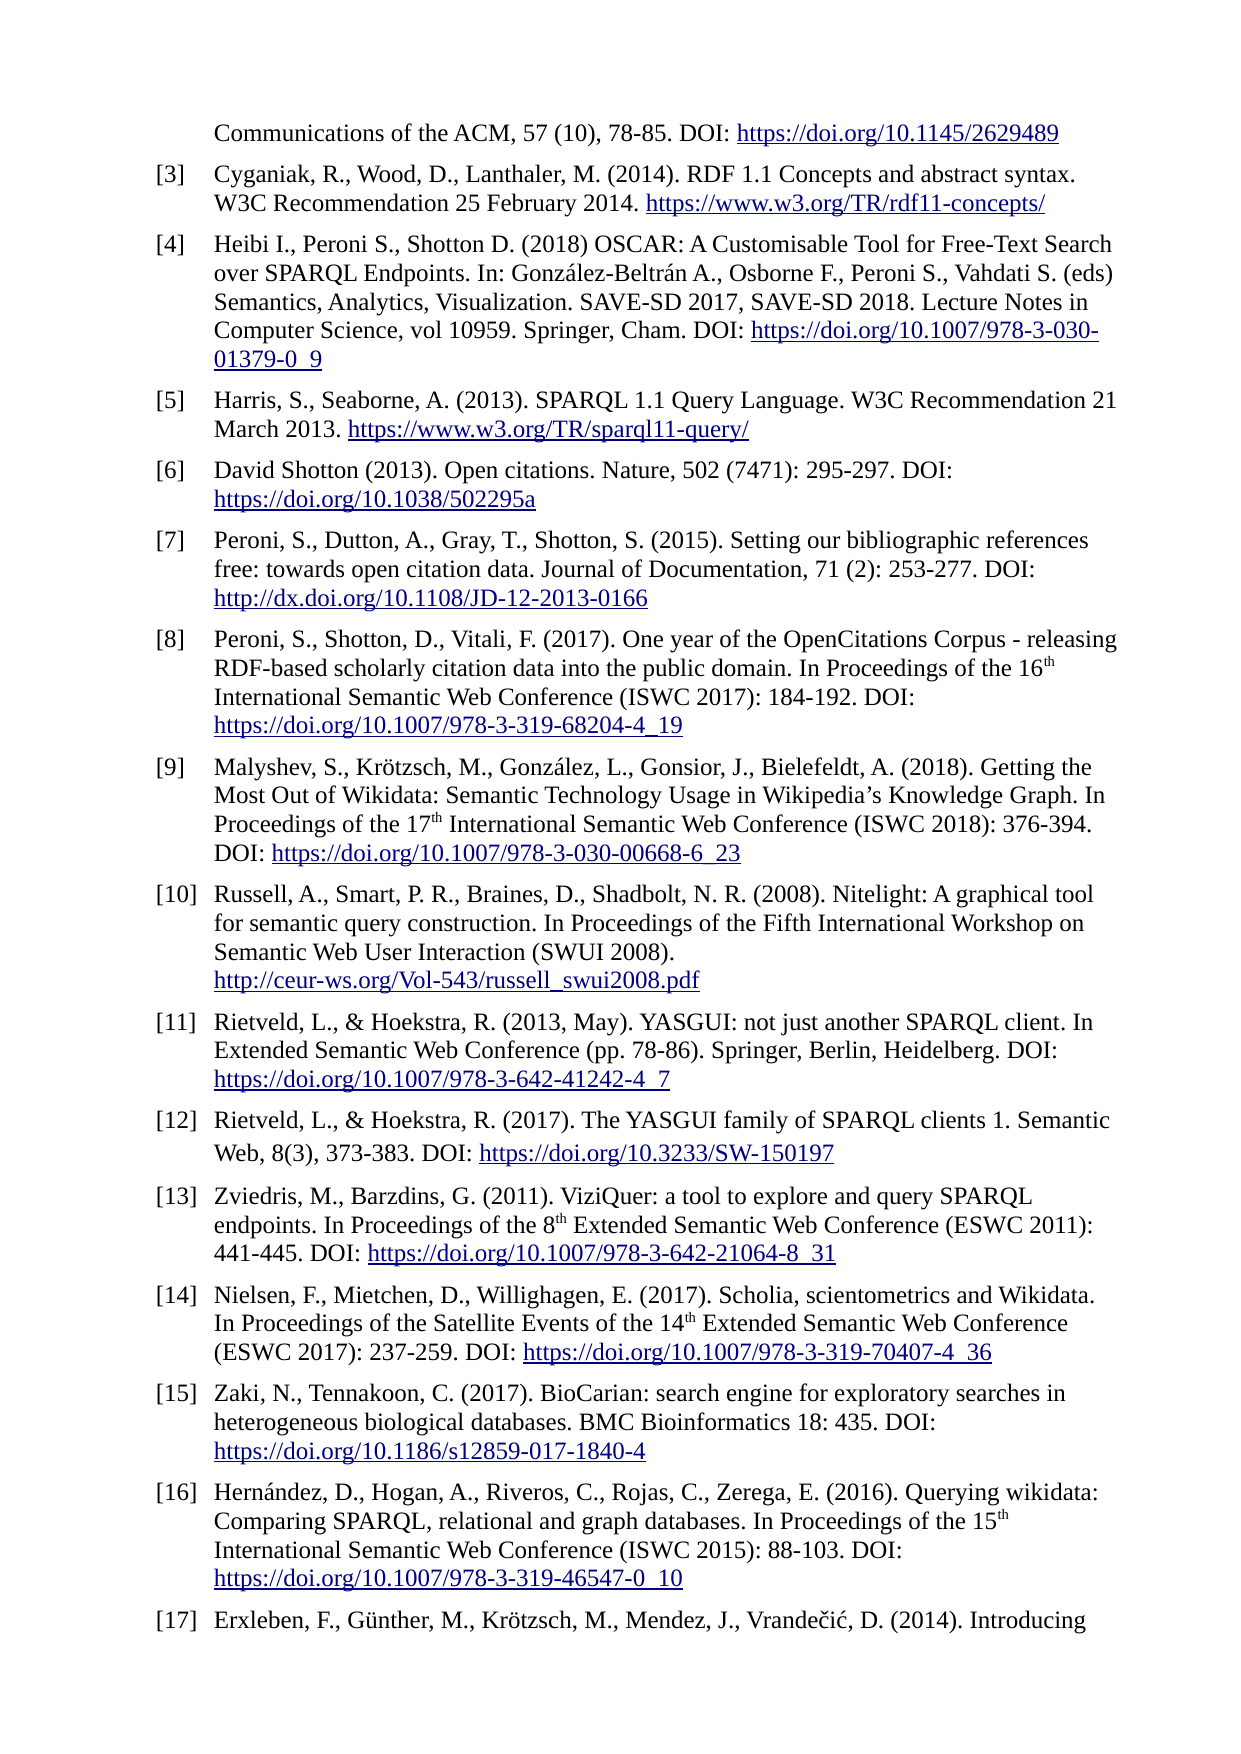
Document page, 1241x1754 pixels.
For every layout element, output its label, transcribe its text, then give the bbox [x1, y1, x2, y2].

list Rietveld, L., & Hoekstra, R. (2017). The YASGUI family of SPARQL clients 1. Semantic Web, 8(3), 373-383. DOI: https://doi.org/10.3233/SW-150197 [156, 1106, 1122, 1168]
list Rietveld, L., & Hoekstra, R. (2013, May). YASGUI: not just another SPARQL client. In Extended Semantic Web Conference (pp. 78-86). Springer, Berlin, Heidelberg. DOI: https://doi.org/10.1007/978-3-642-41242-4_7 [156, 1007, 1122, 1093]
list Zaki, N., Tennakoon, C. (2017). BioCarian: search engine for exploratory searches in heterogeneous biological databases. BMC Bioinformatics 18: 435. DOI: https://doi.org/10.1186/s12859-017-1840-4 [156, 1378, 1122, 1465]
list Hernández, D., Hogan, A., Riveros, C., Rojas, C., Zerega, E. (2016). Querying wikidata: Comparing SPARQL, relational and graph databases. In Proceedings of the 15th International Semantic Web Conference (ISWC 2015): 88-103. DOI: https://doi.org/10.1007/978-3-319-46547-0_10 [156, 1477, 1122, 1592]
list Malyshev, S., Krötzsch, M., González, L., Gonsior, J., Bielefeldt, A. (2018). Getting the Most Out of Wikidata: Semantic Technology Usage in Wikipedia’s Knowledge Graph. In Proceedings of the 17th International Semantic Web Conference (ISWC 2018): 376-394. DOI: https://doi.org/10.1007/978-3-030-00668-6_23 [156, 752, 1122, 867]
list Harris, S., Seaborne, A. (2013). SPARQL 1.1 Query Language. W3C Recommendation 21 March 2013. https://www.w3.org/TR/sparql11-query/ [156, 386, 1122, 443]
list Zviedris, M., Barzdins, G. (2011). ViziQuer: a tool to explore and query SPARQL endpoints. In Proceedings of the 8th Extended Semantic Web Conference (ESWC 2011): 441-445. DOI: https://doi.org/10.1007/978-3-642-21064-8_31 [156, 1181, 1122, 1267]
list Nielsen, F., Mietchen, D., Willighagen, E. (2017). Scholia, scientometrics and Wikidata. In Proceedings of the Satellite Events of the 14th Extended Semantic Web Conference (ESWC 2017): 237-259. DOI: https://doi.org/10.1007/978-3-319-70407-4_36 [156, 1280, 1122, 1366]
list Communications of the ACM, 57 (10), 78-85. DOI: https://doi.org/10.1145/2629489 [156, 118, 1122, 147]
list Erxleben, F., Günther, M., Krötzsch, M., Mendez, J., Vrandečić, D. (2014). Introducing [156, 1605, 1122, 1633]
list David Shotton (2013). Open citations. Nature, 502 (7471): 295-297. DOI: https://doi.org/10.1038/502295a [156, 456, 1122, 513]
list Russell, A., Smart, P. R., Braines, D., Shadbolt, N. R. (2008). Nitelight: A graphical tool for semantic query construction. In Proceedings of the Fifth International Workshop on Semantic Web User Interaction (SWUI 2008). http://ceur-ws.org/Vol-543/russell_swui2008.pdf [156, 879, 1122, 994]
list Cyganiak, R., Wood, D., Lanthaler, M. (2014). RDF 1.1 Concepts and abstract syntax. W3C Recommendation 25 February 2014. https://www.w3.org/TR/rdf11-concepts/ [156, 159, 1122, 217]
list Peroni, S., Dutton, A., Gray, T., Shotton, S. (2015). Setting our bibliographic references free: towards open citation data. Journal of Documentation, 71 (2): 253-277. DOI: http://dx.doi.org/10.1108/JD-12-2013-0166 [156, 526, 1122, 612]
list Peroni, S., Shotton, D., Vitali, F. (2017). One year of the OpenCitations Corpus - releasing RDF-based scholarly citation data into the public domain. In Proceedings of the 16th International Semantic Web Conference (ISWC 2017): 184-192. DOI: https://doi.org/10.1007/978-3-319-68204-4_19 [156, 624, 1122, 739]
list Heibi I., Peroni S., Shotton D. (2018) OSCAR: A Customisable Tool for Free-Text Search over SPARQL Endpoints. In: González-Beltrán A., Osborne F., Peroni S., Vahdati S. (eds) Semantics, Analytics, Visualization. SAVE-SD 2017, SAVE-SD 2018. Lecture Notes in Computer Science, vol 10959. Springer, Cham. DOI: https://doi.org/10.1007/978-3-030-01379-0_9 [156, 229, 1122, 373]
